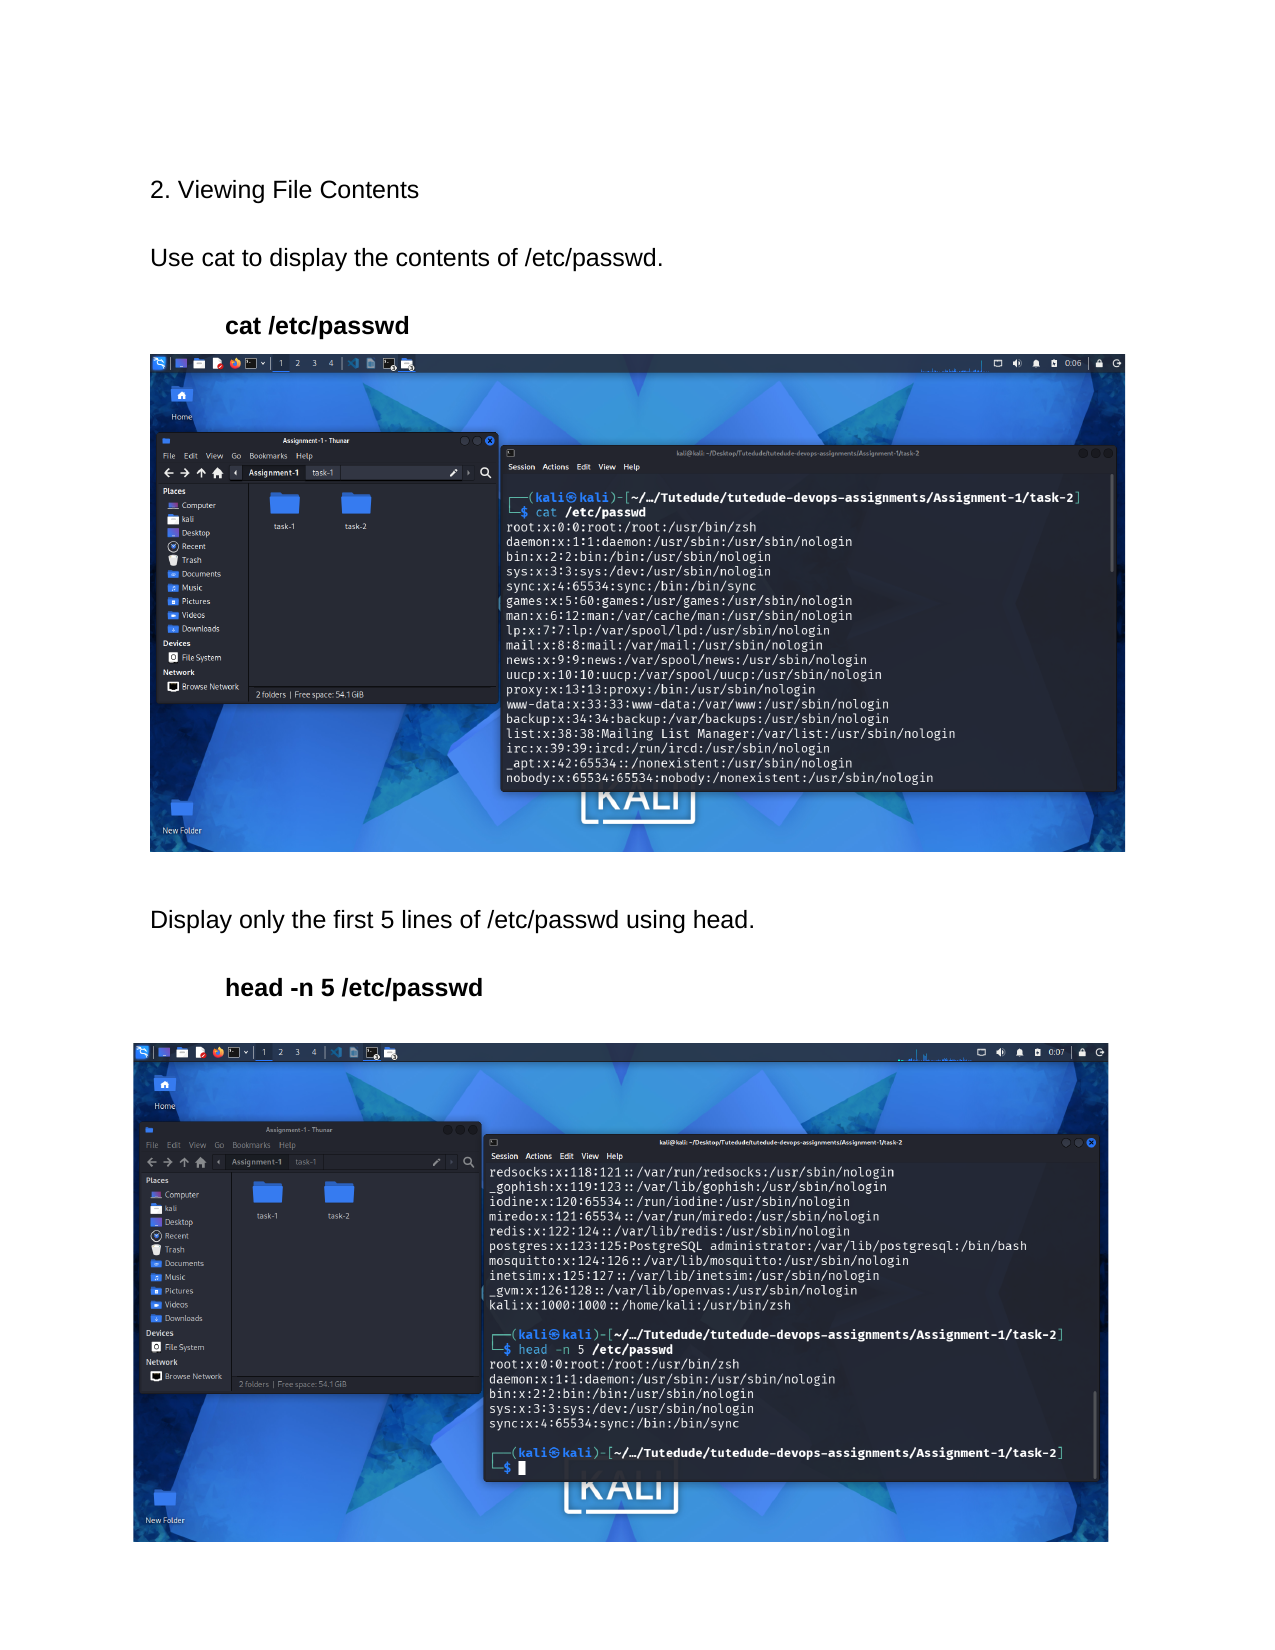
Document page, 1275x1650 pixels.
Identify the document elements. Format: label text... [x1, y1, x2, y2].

text Display only the first 5 lines of /etc/passwd using head. [150, 852, 1125, 934]
text head -n 5 /etc/passwd [150, 973, 1125, 1002]
text 2. Viewing File Contents [150, 175, 1125, 204]
text Use cat to display the contents of /etc/passwd. [150, 243, 1125, 272]
picture [133, 1043, 1109, 1542]
text cat /etc/passwd [150, 311, 1125, 340]
picture [150, 354, 1125, 852]
